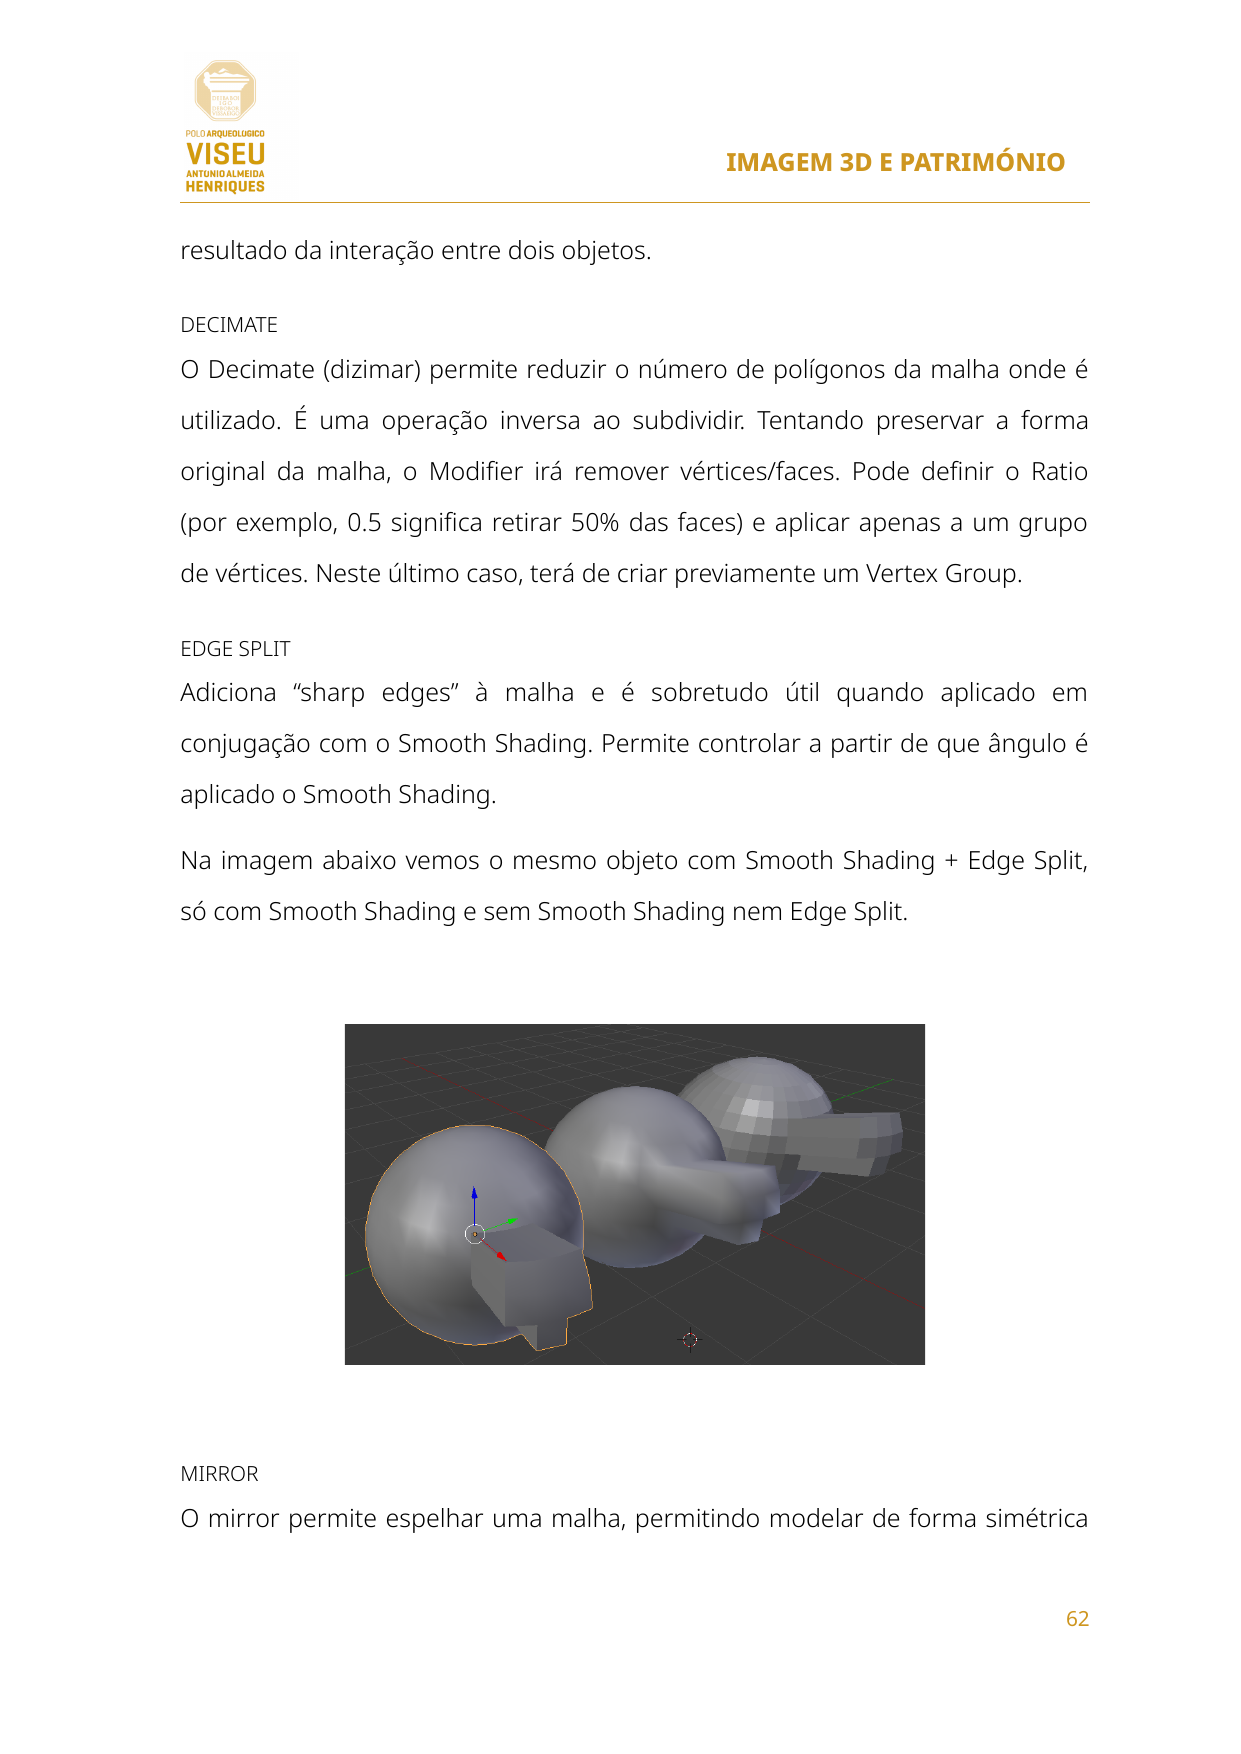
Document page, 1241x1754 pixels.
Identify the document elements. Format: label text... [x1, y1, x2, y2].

text O mirror permite espelhar uma malha, permitindo modelar de forma simétrica [180, 1501, 1090, 1534]
text resultado da interação entre dois objetos. [180, 232, 1090, 266]
subtitle Mirror [180, 1459, 1090, 1488]
text Na imagem abaixo vemos o mesmo objeto com Smooth Shading + Edge Split, só com Smooth Shading e sem Smooth Shading nem Edge Split. [180, 842, 1090, 927]
subtitle Edge Split [180, 634, 1090, 662]
text O Decimate (dizimar) permite reduzir o número de polígonos da malha onde é utilizado. É uma operação inversa ao subdividir. Tentando preservar a forma original da malha, o Modifier irá remover vértices/faces. Pode definir o Ratio (por exemplo, 0.5 significa retirar 50% das faces) e aplicar apenas a um grupo de vértices. Neste último caso, terá de criar previamente um Vertex Group. [180, 351, 1090, 590]
subtitle Decimate [180, 311, 1090, 339]
picture [183, 52, 299, 201]
text Adiciona “sharp edges” à malha e é sobretudo útil quando aplicado em conjugação com o Smooth Shading. Permite controlar a partir de que ângulo é aplicado o Smooth Shading. [180, 675, 1090, 811]
